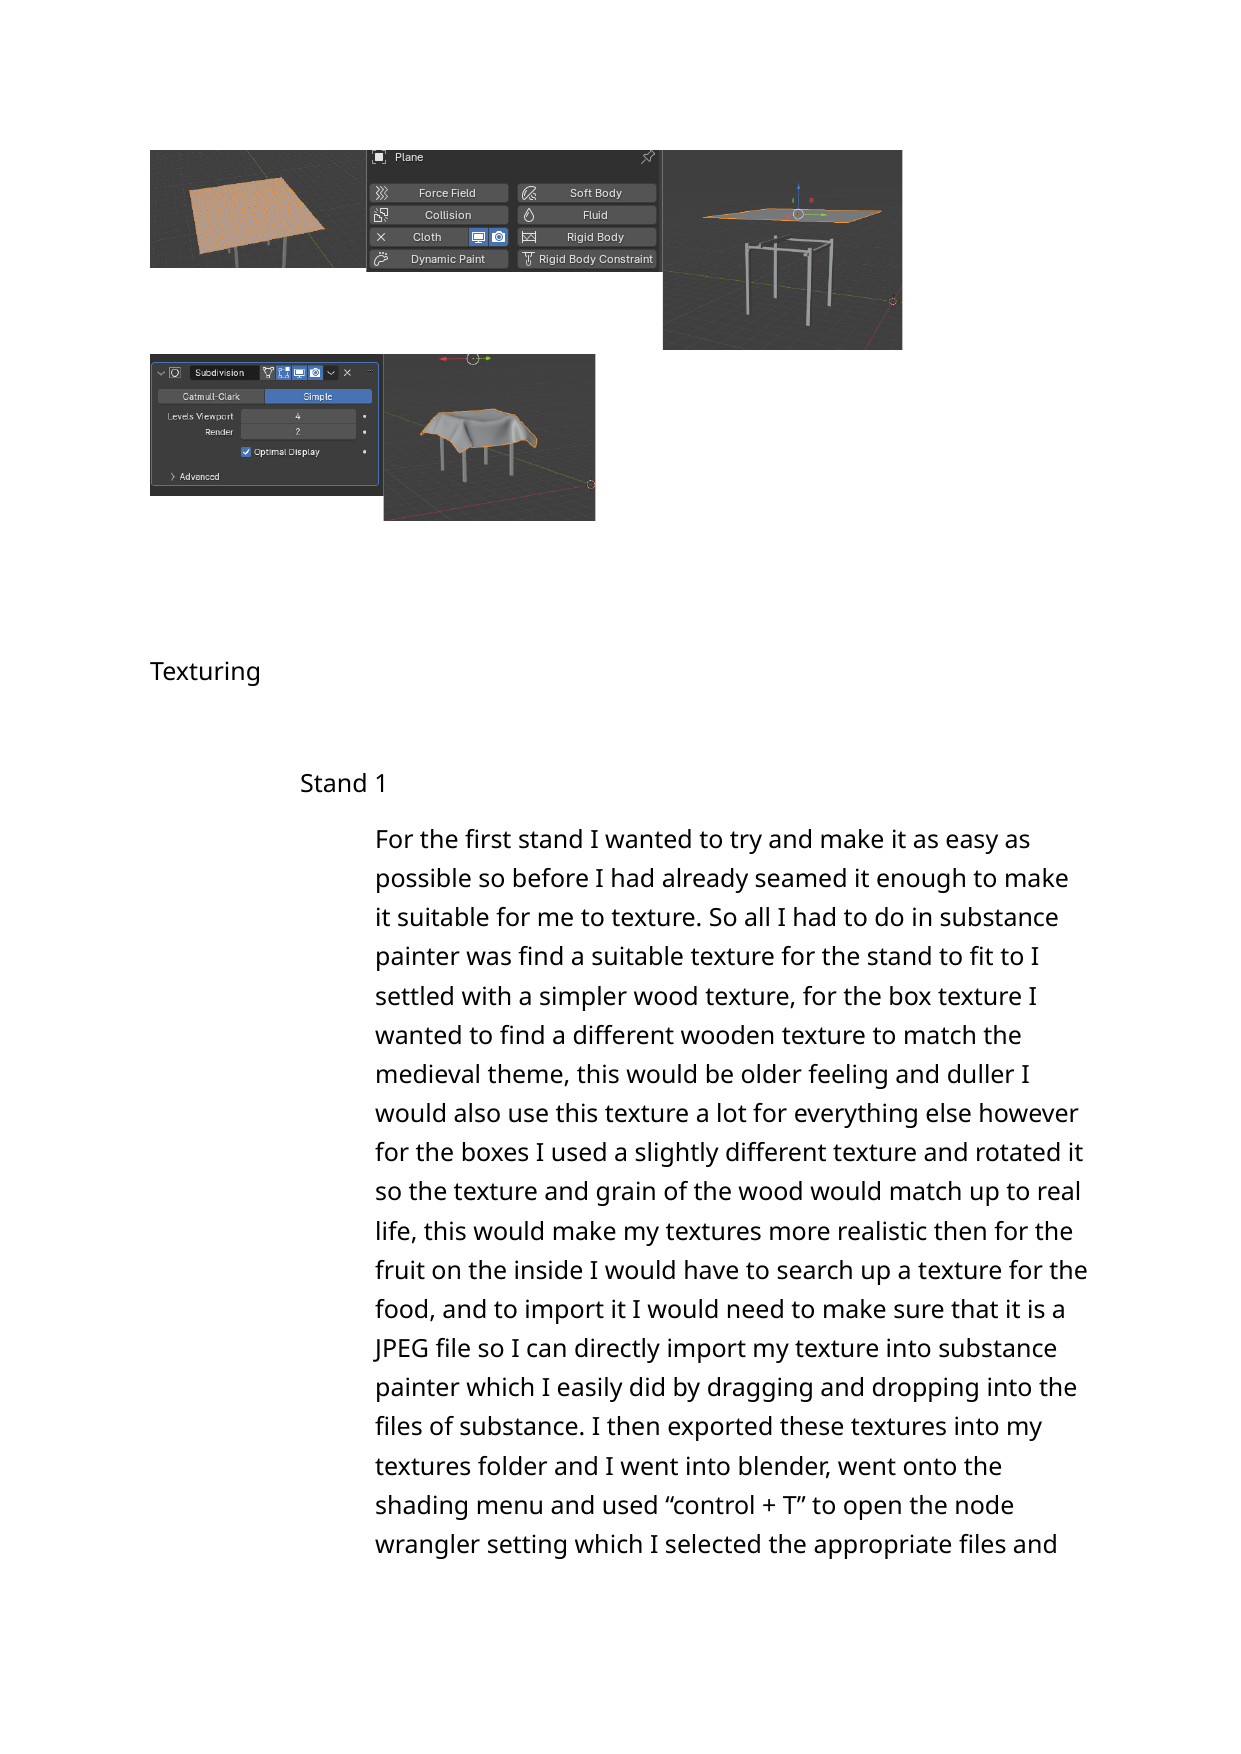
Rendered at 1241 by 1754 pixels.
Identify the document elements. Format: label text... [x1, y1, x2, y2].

text For the first stand I wanted to try and make it as easy as possible so before I had already seamed it enough to make it suitable for me to texture. So all I had to do in substance painter was find a suitable texture for the stand to fit to I settled with a simpler wood texture, for the box texture I wanted to find a different wooden texture to match the medieval theme, this would be older feeling and duller I would also use this texture a lot for everything else however for the boxes I used a slightly different texture and rotated it so the texture and grain of the wood would match up to real life, this would make my textures more realistic then for the fruit on the inside I would have to search up a texture for the food, and to import it I would need to make sure that it is a JPEG file so I can directly import my texture into substance painter which I easily did by dragging and dropping into the files of substance. I then exported these textures into my textures folder and I went into blender, went onto the shading menu and used “control + T” to open the node wrangler setting which I selected the appropriate files and [375, 822, 1090, 1561]
text Texturing [150, 654, 1090, 688]
text Stand 1 [150, 766, 1090, 800]
